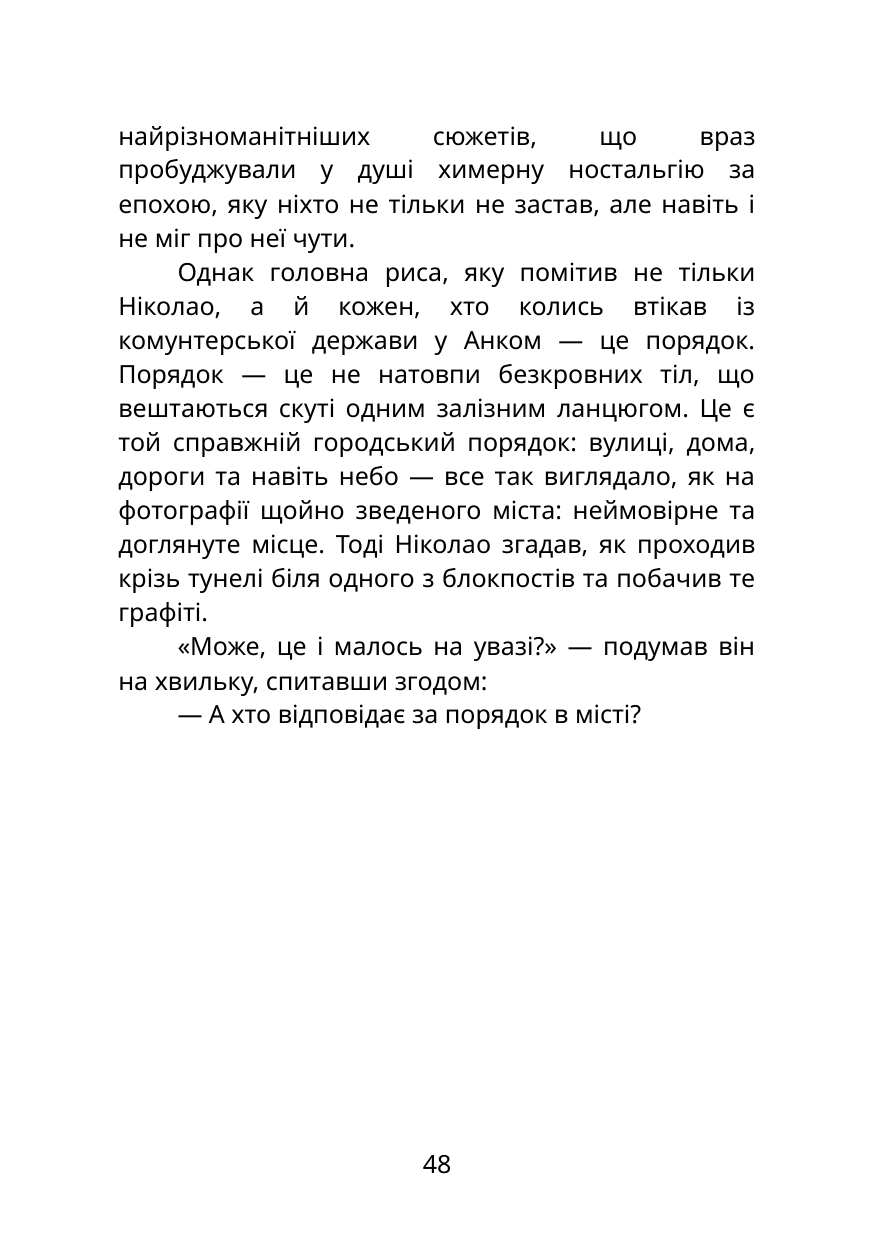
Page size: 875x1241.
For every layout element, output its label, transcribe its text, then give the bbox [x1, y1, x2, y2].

text — А хто відповідає за порядок в місті? [118, 697, 756, 731]
text Однак головна риса, яку помітив не тільки Ніколао, а й кожен, хто колись втікав із комунтерської держави у Анком — це порядок. Порядок — це не натовпи безкровних тіл, що вештаються скуті одним залізним ланцюгом. Це є той справжній городський порядок: вулиці, дома, дороги та навіть небо — все так виглядало, як на фотографії щойно зведеного міста: неймовірне та доглянуте місце. Тоді Ніколао згадав, як проходив крізь тунелі біля одного з блокпостів та побачив те графіті. [118, 254, 756, 629]
text «Може, це і малось на увазі?» — подумав він на хвильку, спитавши згодом: [118, 629, 756, 697]
text найрізноманітніших сюжетів, що враз пробуджували у душі химерну ностальгію за епохою, яку ніхто не тільки не застав, але навіть і не міг про неї чути. [118, 118, 756, 254]
